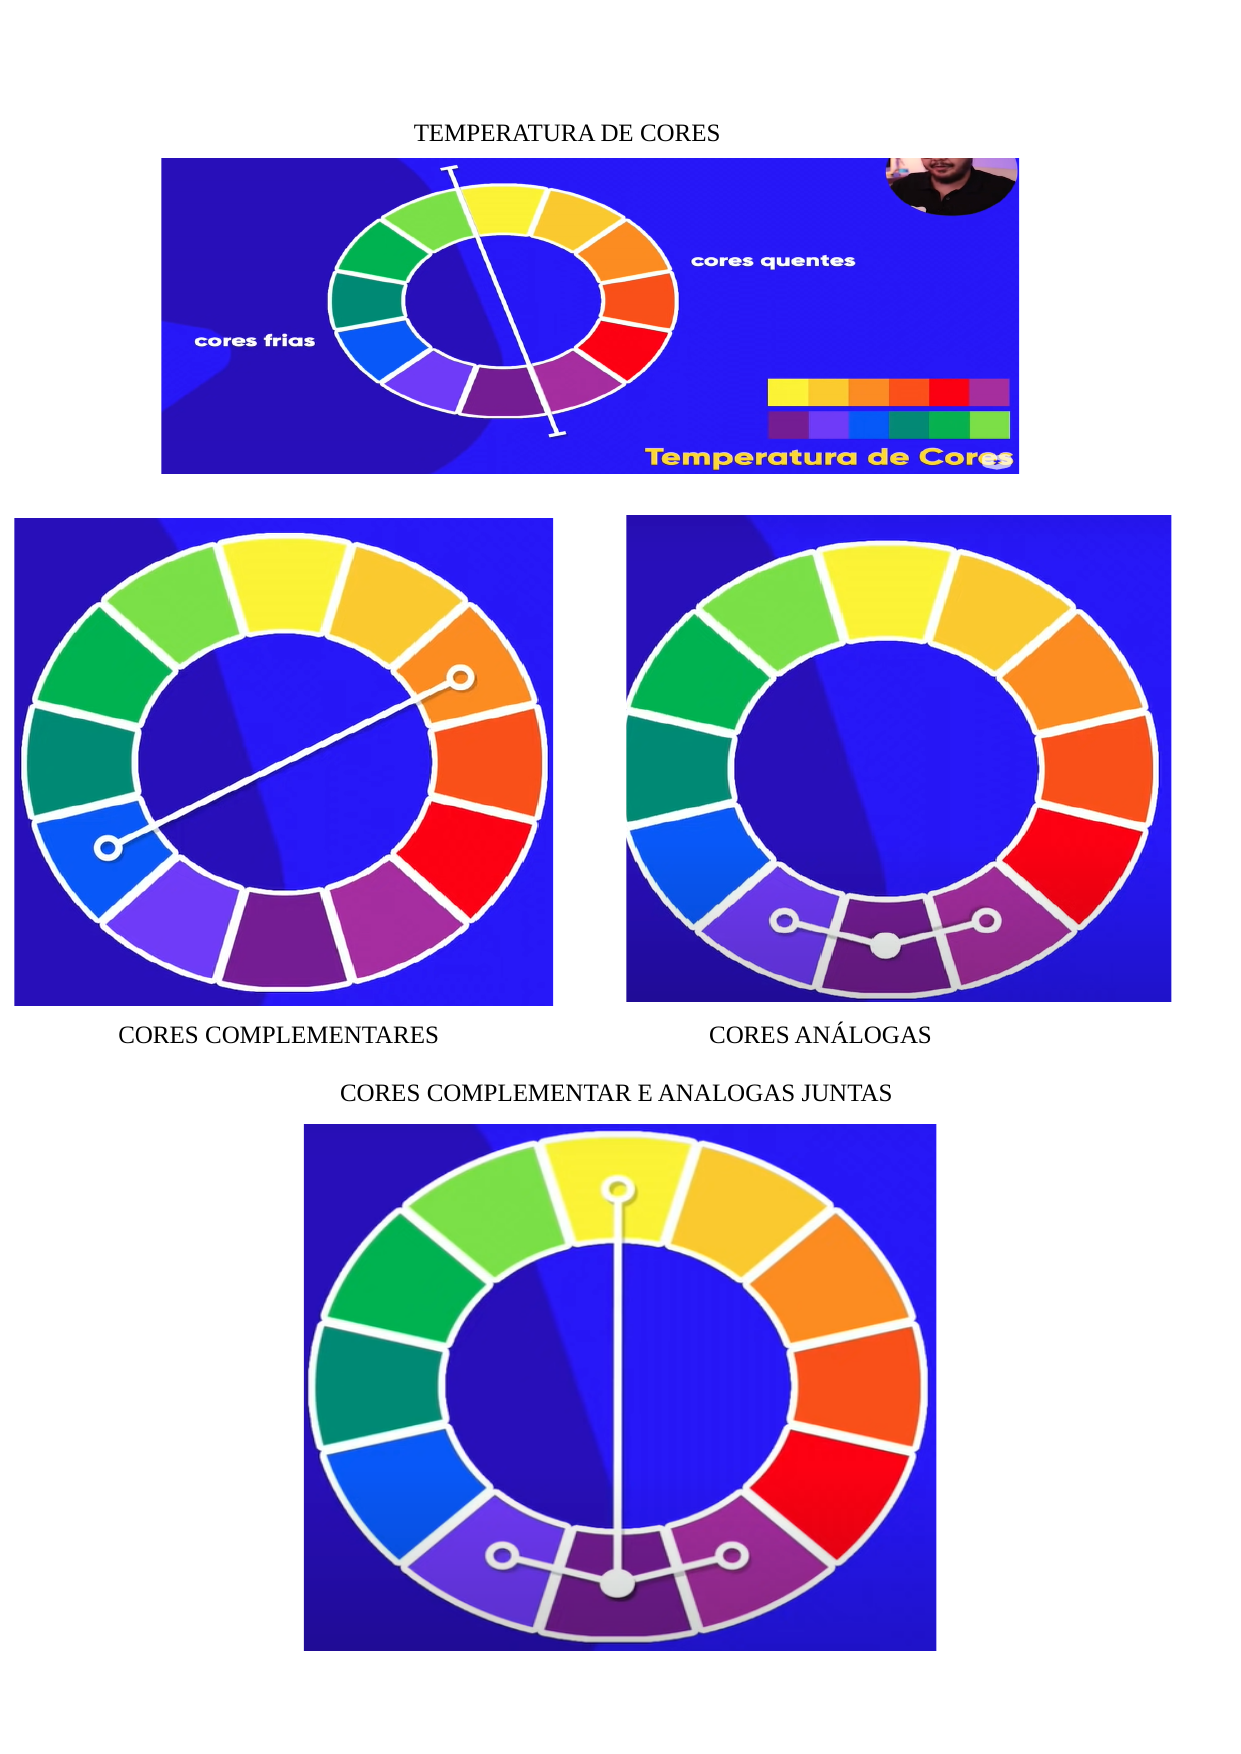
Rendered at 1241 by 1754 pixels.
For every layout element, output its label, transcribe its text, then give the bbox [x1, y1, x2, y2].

picture [626, 515, 1172, 1002]
picture [161, 158, 1020, 474]
text CORES COMPLEMENTAR E ANALOGAS JUNTAS [118, 1078, 1122, 1106]
picture [14, 518, 554, 1006]
text TEMPERATURA DE CORES [118, 118, 1122, 147]
text CORES COMPLEMENTARES CORES ANÁLOGAS [118, 1020, 1122, 1049]
picture [303, 1124, 937, 1651]
